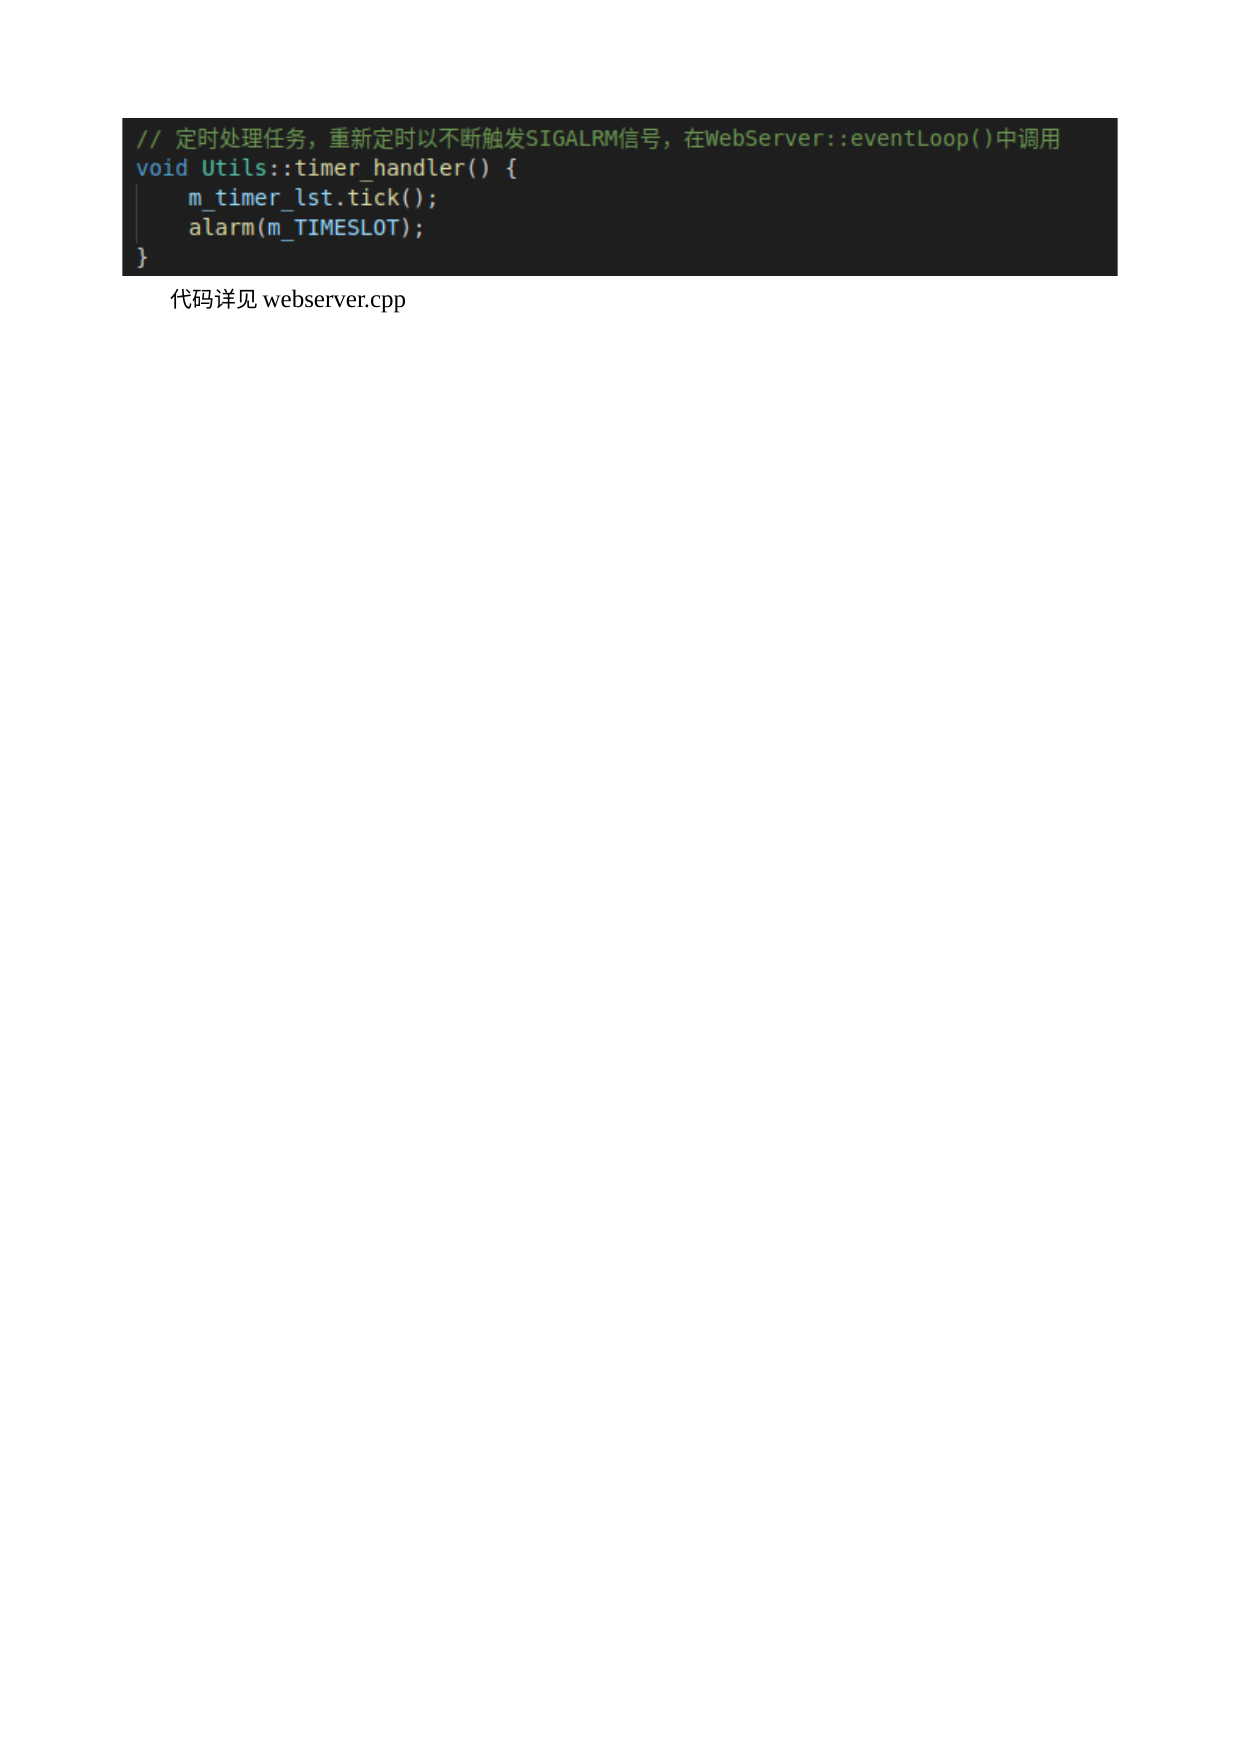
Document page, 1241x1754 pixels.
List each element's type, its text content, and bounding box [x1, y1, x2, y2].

picture [122, 118, 1118, 276]
text 代码详见webserver.cpp [118, 118, 1122, 314]
